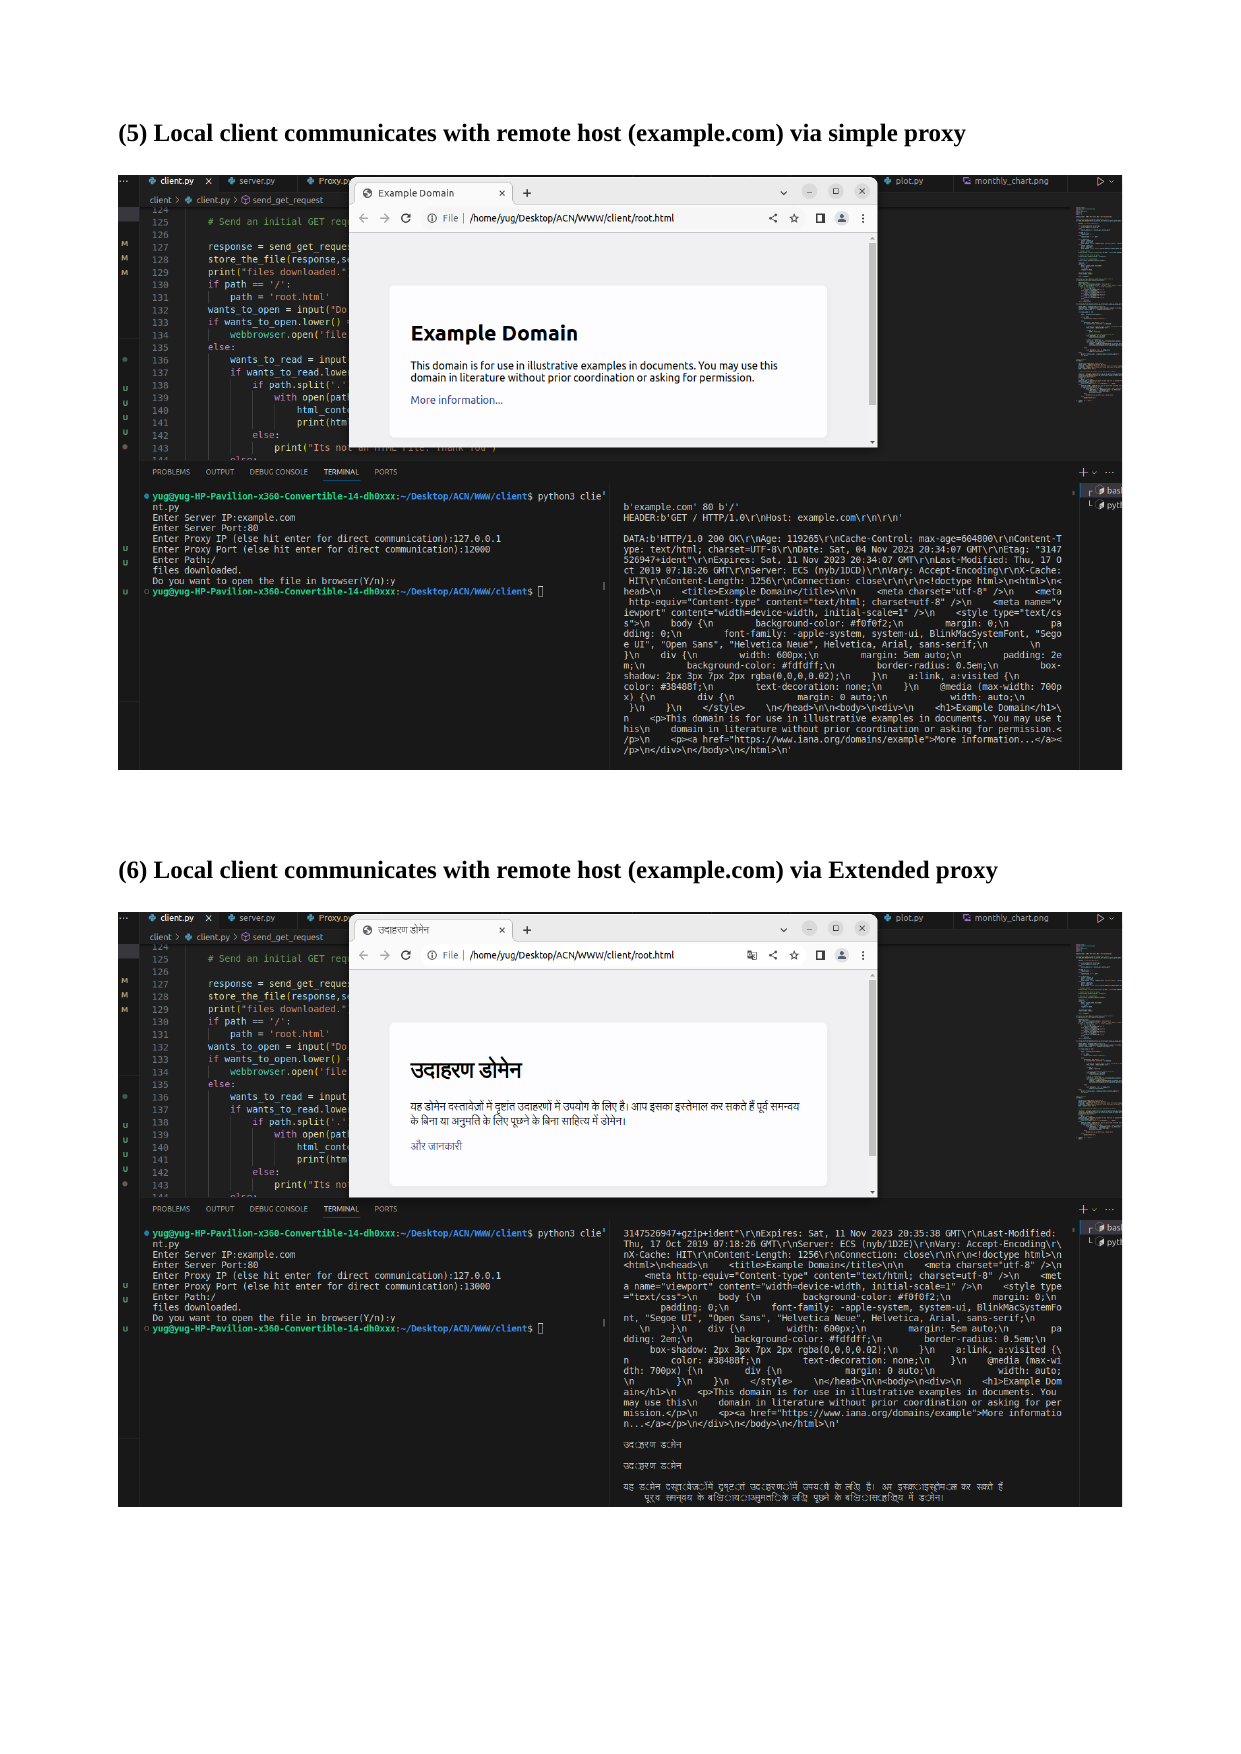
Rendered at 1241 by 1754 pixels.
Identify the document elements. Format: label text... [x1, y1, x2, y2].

text (5) Local client communicates with remote host (example.com) via simple proxy [118, 118, 1122, 147]
picture [118, 175, 1123, 770]
text (6) Local client communicates with remote host (example.com) via Extended proxy [118, 855, 1122, 884]
picture [118, 912, 1123, 1507]
